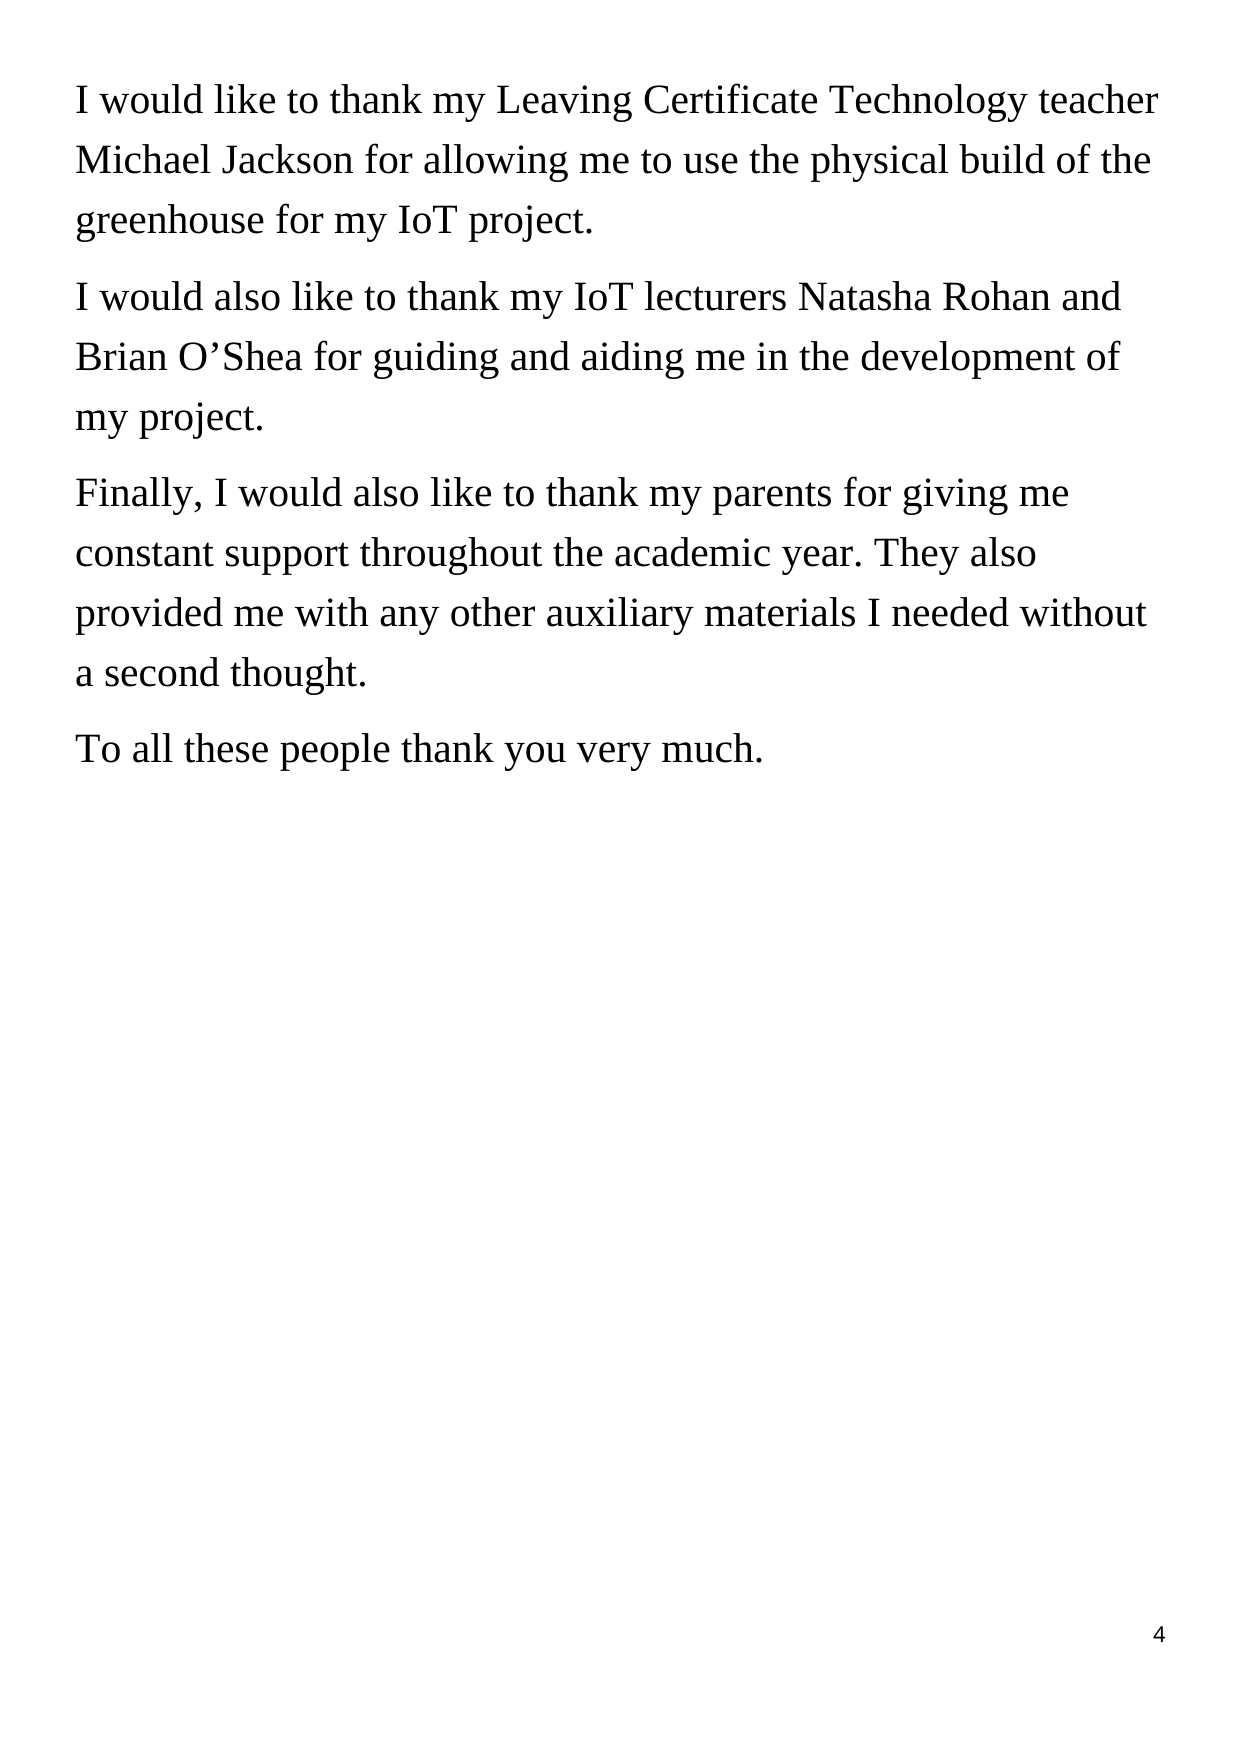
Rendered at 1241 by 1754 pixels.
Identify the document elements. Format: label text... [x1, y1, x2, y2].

text I would also like to thank my IoT lecturers Natasha Rohan and Brian O’Shea for guiding and aiding me in the development of my project. [75, 271, 1165, 439]
text To all these people thank you very much. [75, 724, 1165, 772]
text Finally, I would also like to thank my parents for giving me constant support throughout the academic year. They also provided me with any other auxiliary materials I needed without a second thought. [75, 468, 1165, 695]
text I would like to thank my Leaving Certificate Technology teacher Michael Jackson for allowing me to use the physical build of the greenhouse for my IoT project. [75, 75, 1165, 243]
